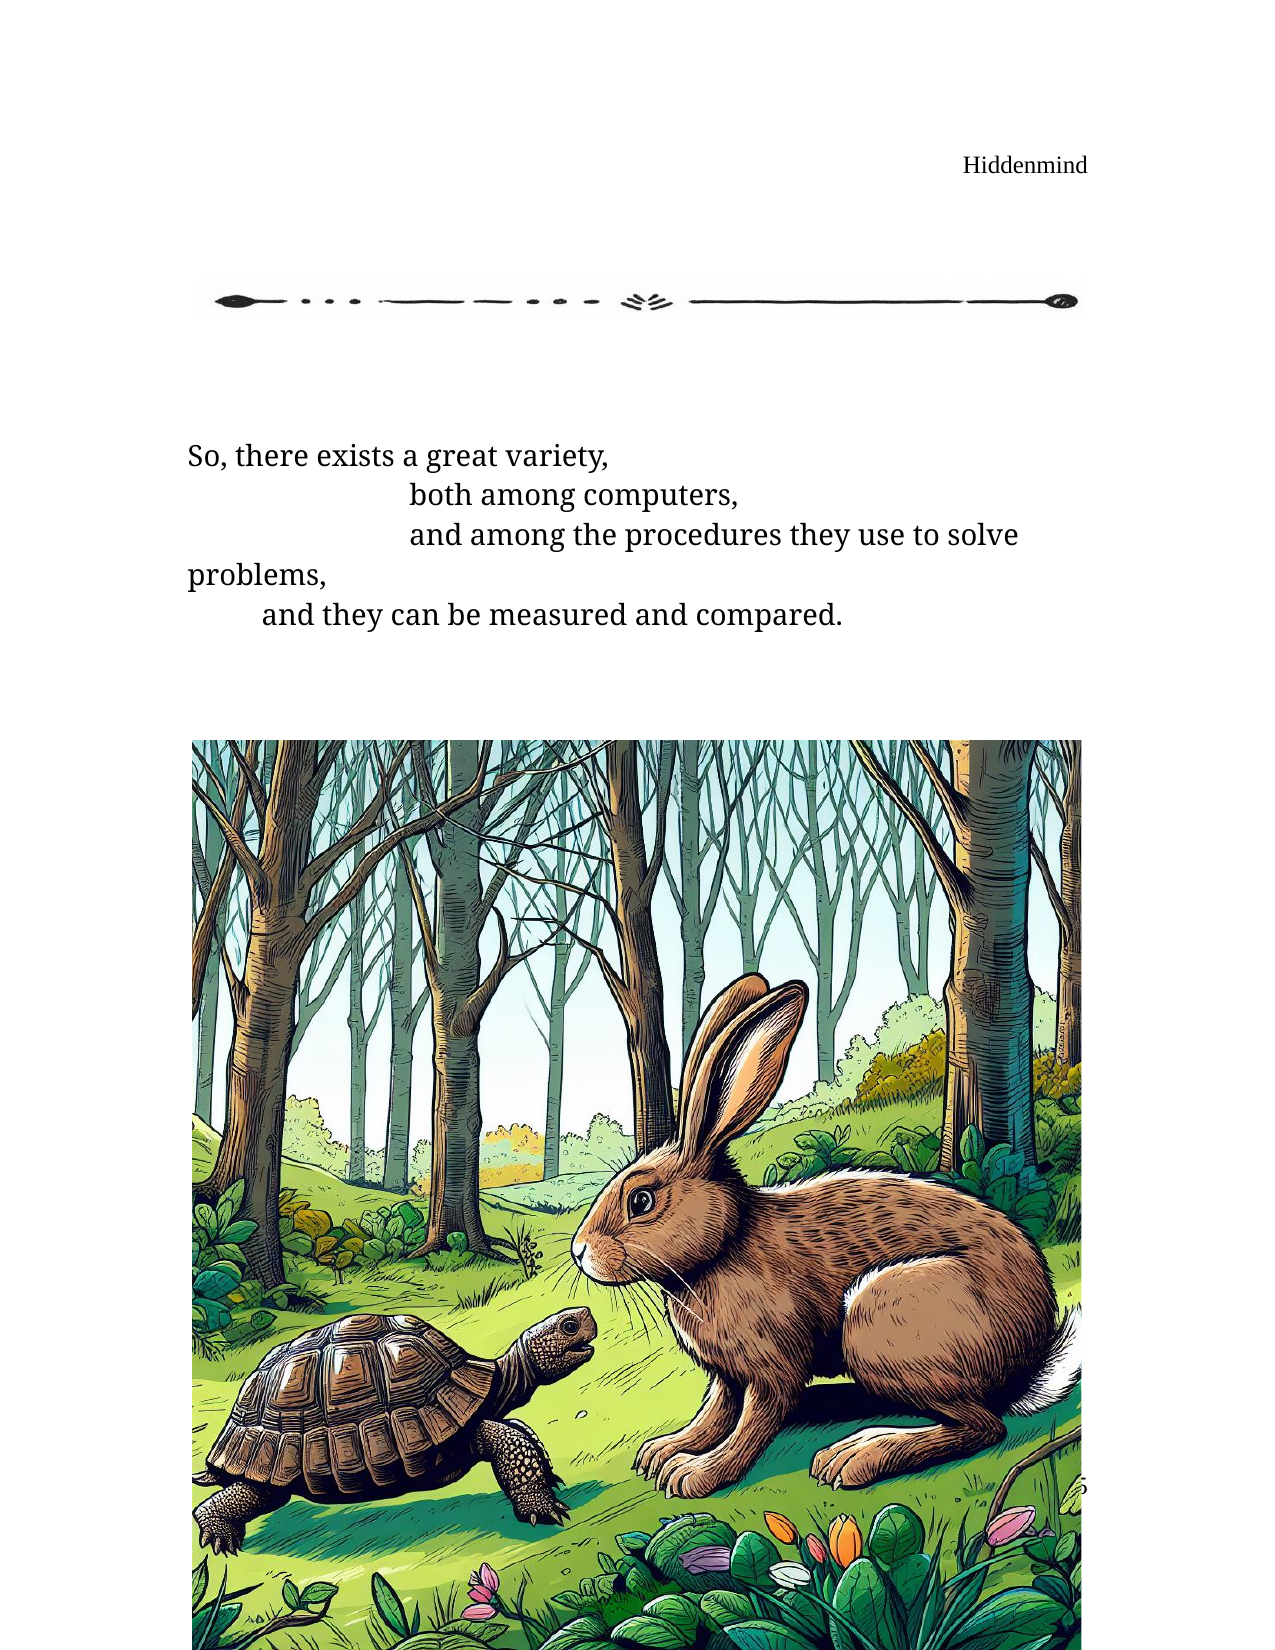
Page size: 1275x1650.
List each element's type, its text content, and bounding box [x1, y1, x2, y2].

picture [198, 279, 1088, 316]
picture [192, 740, 1082, 1650]
text and they can be measured and compared. [187, 594, 1087, 633]
text So, there exists a great variety, [187, 435, 1087, 475]
text and among the procedures they use to solve problems, [187, 514, 1087, 594]
text both among computers, [187, 475, 1087, 514]
